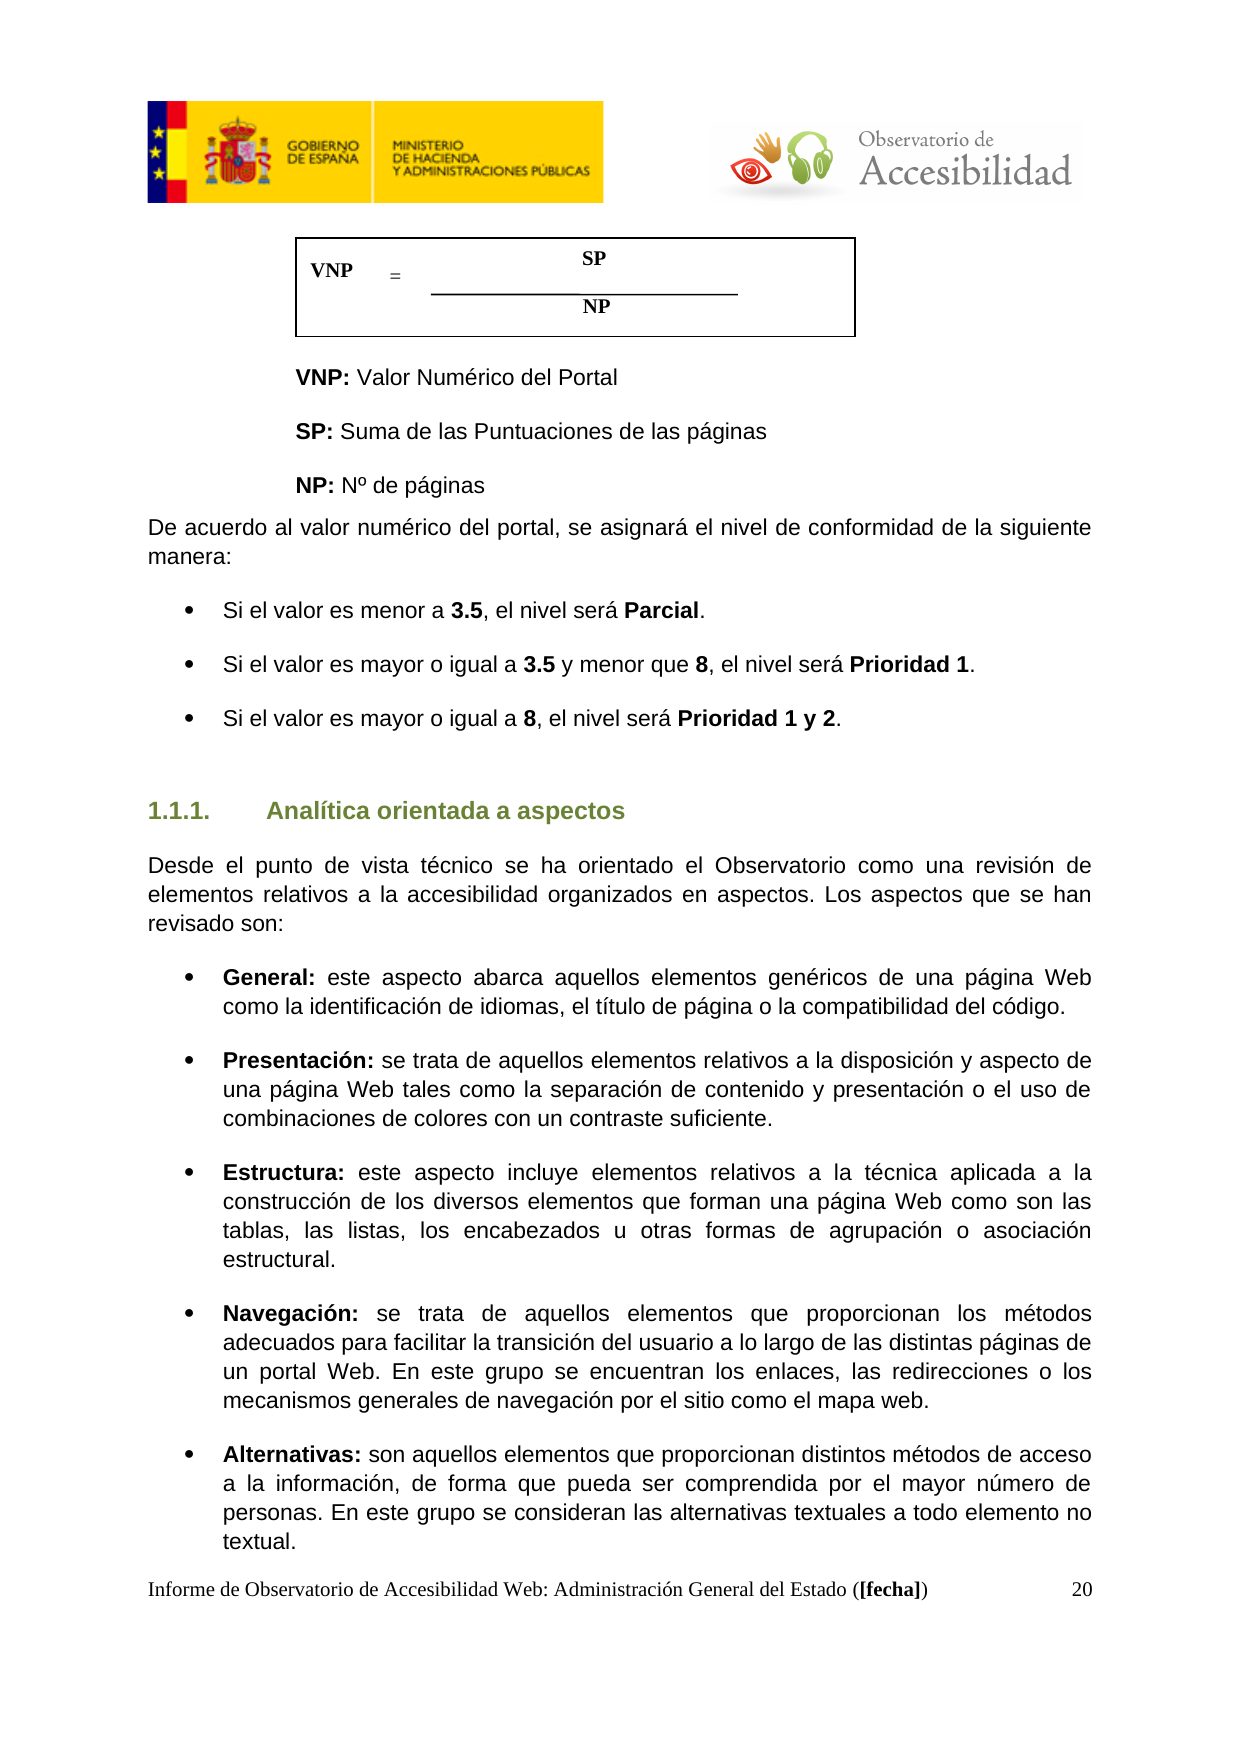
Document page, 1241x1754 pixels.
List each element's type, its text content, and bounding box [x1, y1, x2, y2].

list Presentación: se trata de aquellos elementos relativos a la disposición y aspecto de una página Web tales como la separación de contenido y presentación o el uso de combinaciones de colores con un contraste suficiente. [185, 1047, 1092, 1132]
list Si el valor es menor a 3.5, el nivel será Parcial. [185, 597, 1092, 623]
text De acuerdo al valor numérico del portal, se asignará el nivel de conformidad de la siguiente manera: [148, 514, 1092, 569]
picture [710, 122, 1086, 205]
list Analítica orientada a aspectos [148, 796, 1092, 825]
picture [147, 101, 604, 203]
list Si el valor es mayor o igual a 8, el nivel será Prioridad 1 y 2. [185, 704, 1092, 731]
list Navegación: se trata de aquellos elementos que proporcionan los métodos adecuados para facilitar la transición del usuario a lo largo de las distintas páginas de un portal Web. En este grupo se encuentran los enlaces, las redirecciones o los mecanismos generales de navegación por el sitio como el mapa web. [185, 1300, 1092, 1413]
text VNP: Valor Numérico del Portal [295, 364, 1092, 391]
list Alternativas: son aquellos elementos que proporcionan distintos métodos de acceso a la información, de forma que pueda ser comprendida por el mayor número de personas. En este grupo se consideran las alternativas textuales a todo elemento no textual. [185, 1441, 1092, 1554]
list General: este aspecto abarca aquellos elementos genéricos de una página Web como la identificación de idiomas, el título de página o la compatibilidad del código. [185, 964, 1092, 1020]
list Estructura: este aspecto incluye elementos relativos a la técnica aplicada a la construcción de los diversos elementos que forman una página Web como son las tablas, las listas, los encabezados u otras formas de agrupación o asociación estructural. [185, 1159, 1092, 1272]
text Desde el punto de vista técnico se ha orientado el Observatorio como una revisión de elementos relativos a la accesibilidad organizados en aspectos. Los aspectos que se han revisado son: [148, 852, 1092, 937]
text SP: Suma de las Puntuaciones de las páginas [295, 418, 1092, 444]
list Si el valor es mayor o igual a 3.5 y menor que 8, el nivel será Prioridad 1. [185, 651, 1092, 677]
text NP: Nº de páginas [295, 472, 1092, 498]
